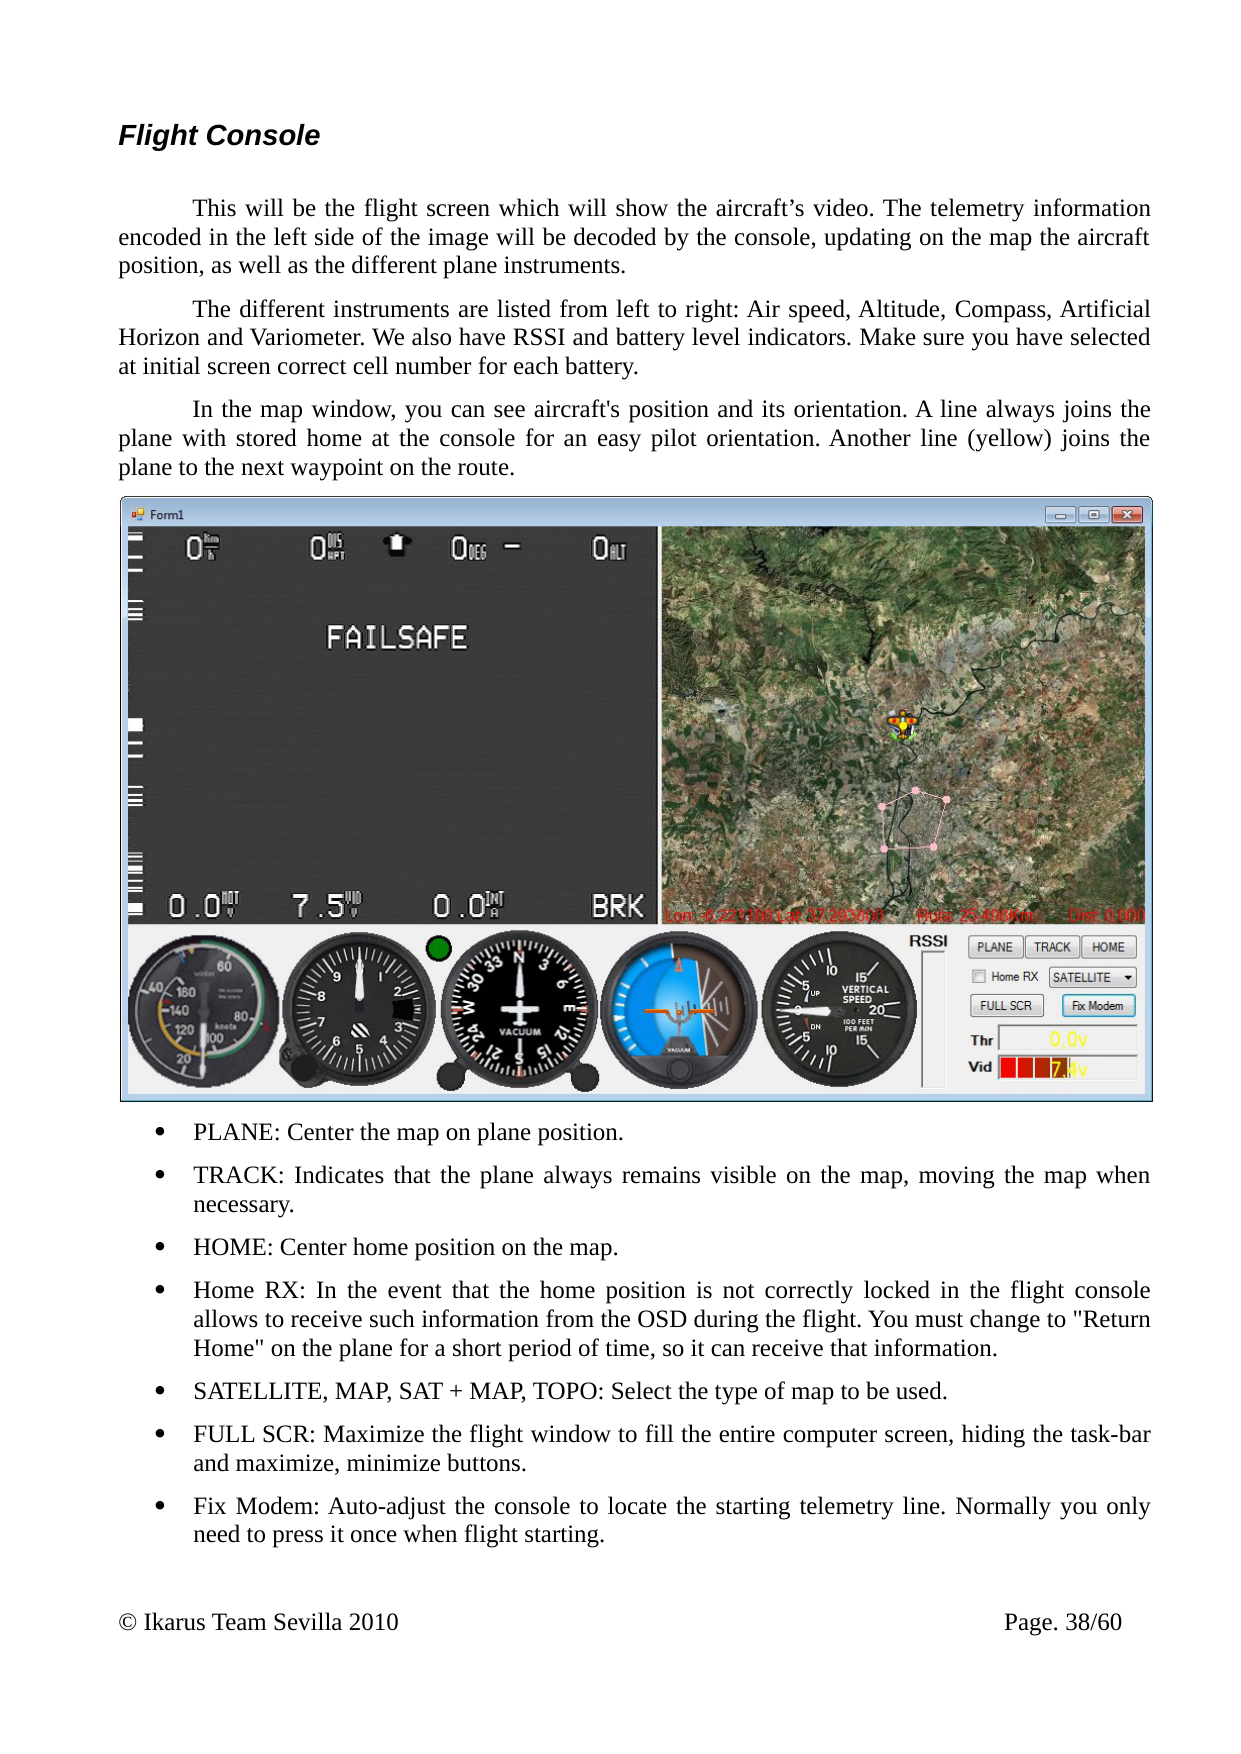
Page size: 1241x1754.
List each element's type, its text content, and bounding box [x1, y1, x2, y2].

list Fix Modem: Auto-adjust the console to locate the starting telemetry line. Normally you only need to press it once when flight starting. [156, 1491, 1152, 1548]
text The different instruments are listed from left to right: Air speed, Altitude, Compass, Artificial Horizon and Variometer. We also have RSSI and battery level indicators. Make sure you have selected at initial screen correct cell number for each battery. [118, 294, 1152, 380]
list Home RX: In the event that the home position is not correctly locked in the flight console allows to receive such information from the OSD during the flight. You must change to "Return Home" on the plane for a short period of time, so it can receive that information. [156, 1275, 1152, 1361]
list FULL SCR: Maximize the flight window to fill the entire computer screen, hiding the task-bar and maximize, minimize buttons. [156, 1419, 1152, 1476]
list PLANE: Center the map on plane position. [156, 1117, 1152, 1146]
list HOME: Center home position on the map. [156, 1232, 1152, 1261]
text This will be the flight screen which will show the aircraft’s video. The telemetry information encoded in the left side of the image will be decoded by the console, updating on the map the aircraft position, as well as the different plane instruments. [118, 193, 1152, 279]
list SATELLITE, MAP, SAT + MAP, TOPO: Select the type of map to be used. [156, 1376, 1152, 1404]
text In the map window, you can see aircraft's position and its orientation. A line always joins the plane with stored home at the console for an easy pilot orientation. Another line (yellow) joins the plane to the next waypoint on the route. [118, 394, 1152, 481]
subtitle Flight Console [118, 118, 1152, 152]
list TRACK: Indicates that the plane always remains visible on the map, moving the map when necessary. [156, 1160, 1152, 1218]
